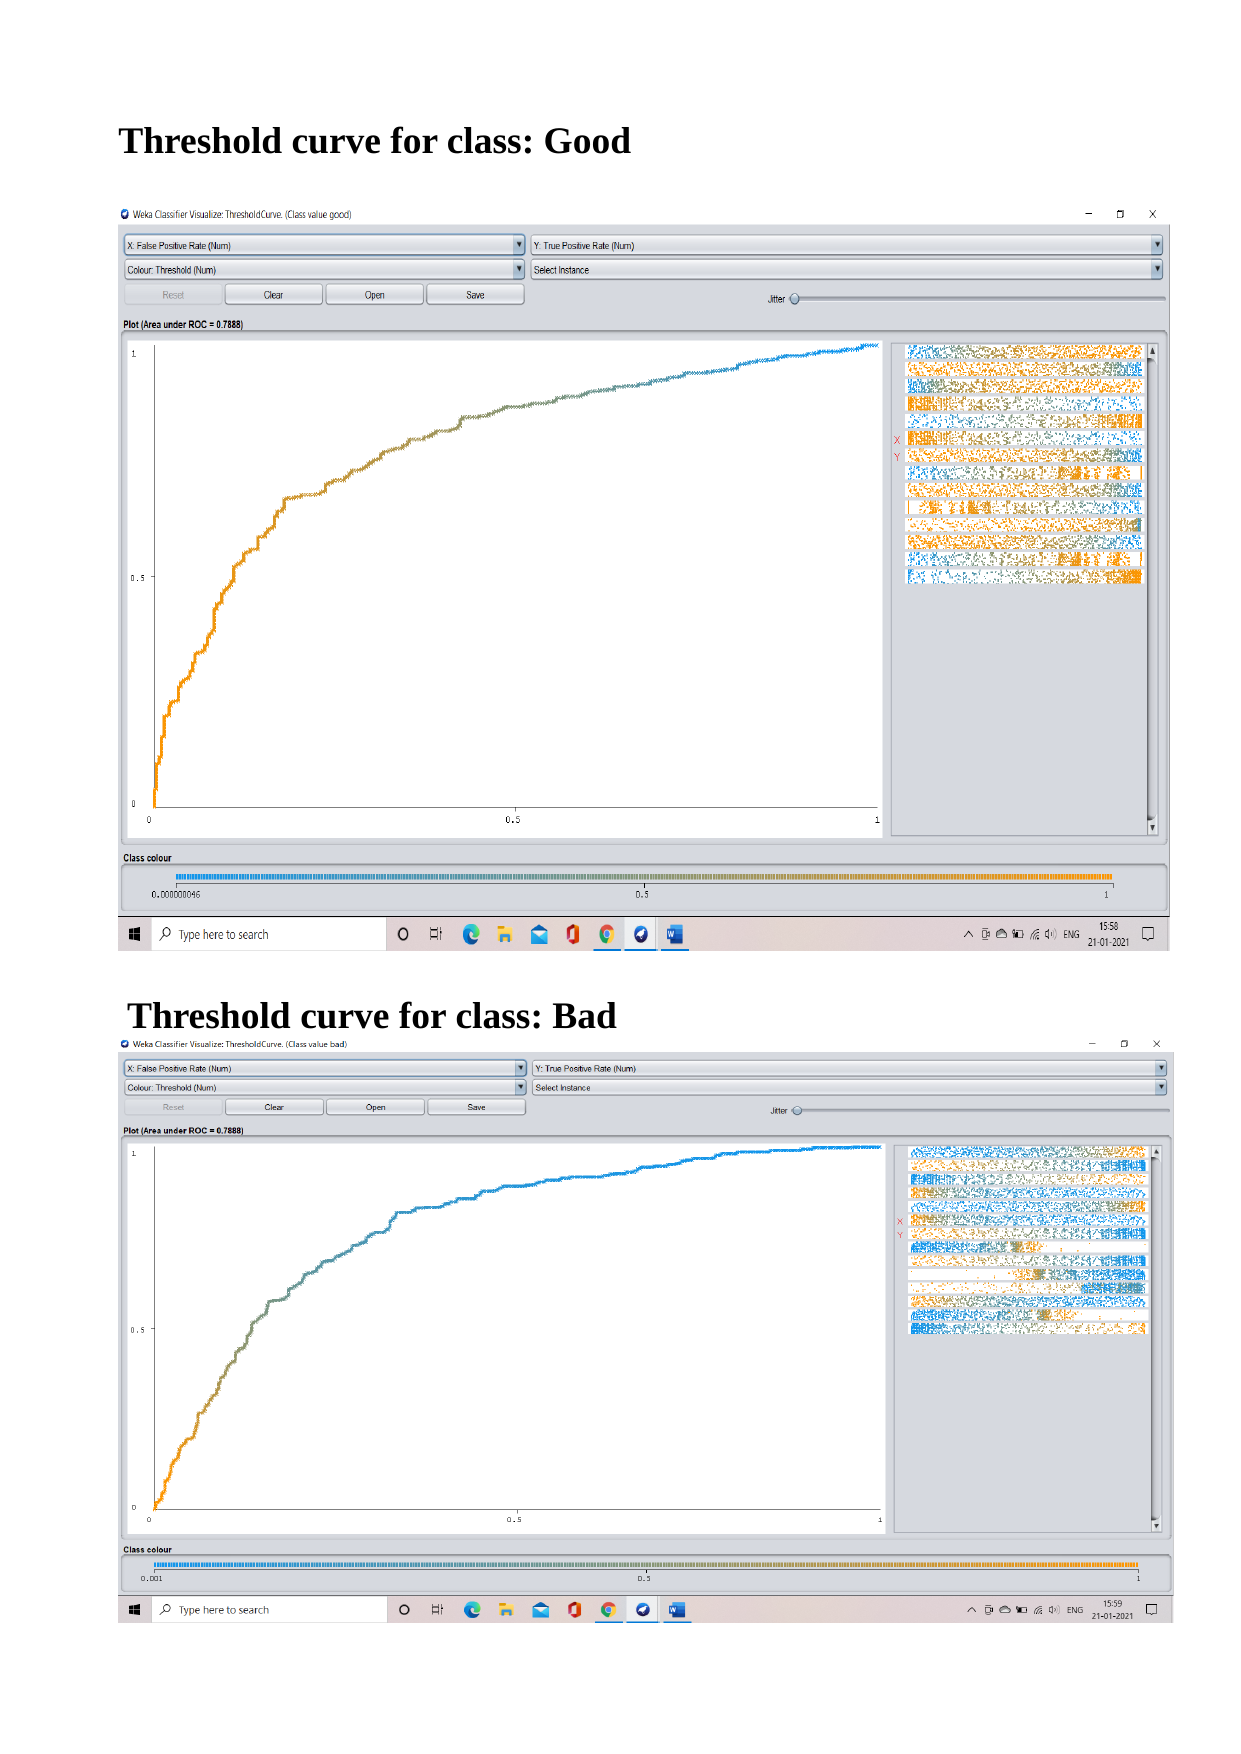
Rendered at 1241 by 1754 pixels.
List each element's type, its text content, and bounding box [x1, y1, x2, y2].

picture [118, 204, 1170, 951]
text Threshold curve for class: Good [118, 118, 1122, 161]
picture [118, 1036, 1174, 1623]
text Threshold curve for class: Bad [118, 993, 1122, 1036]
